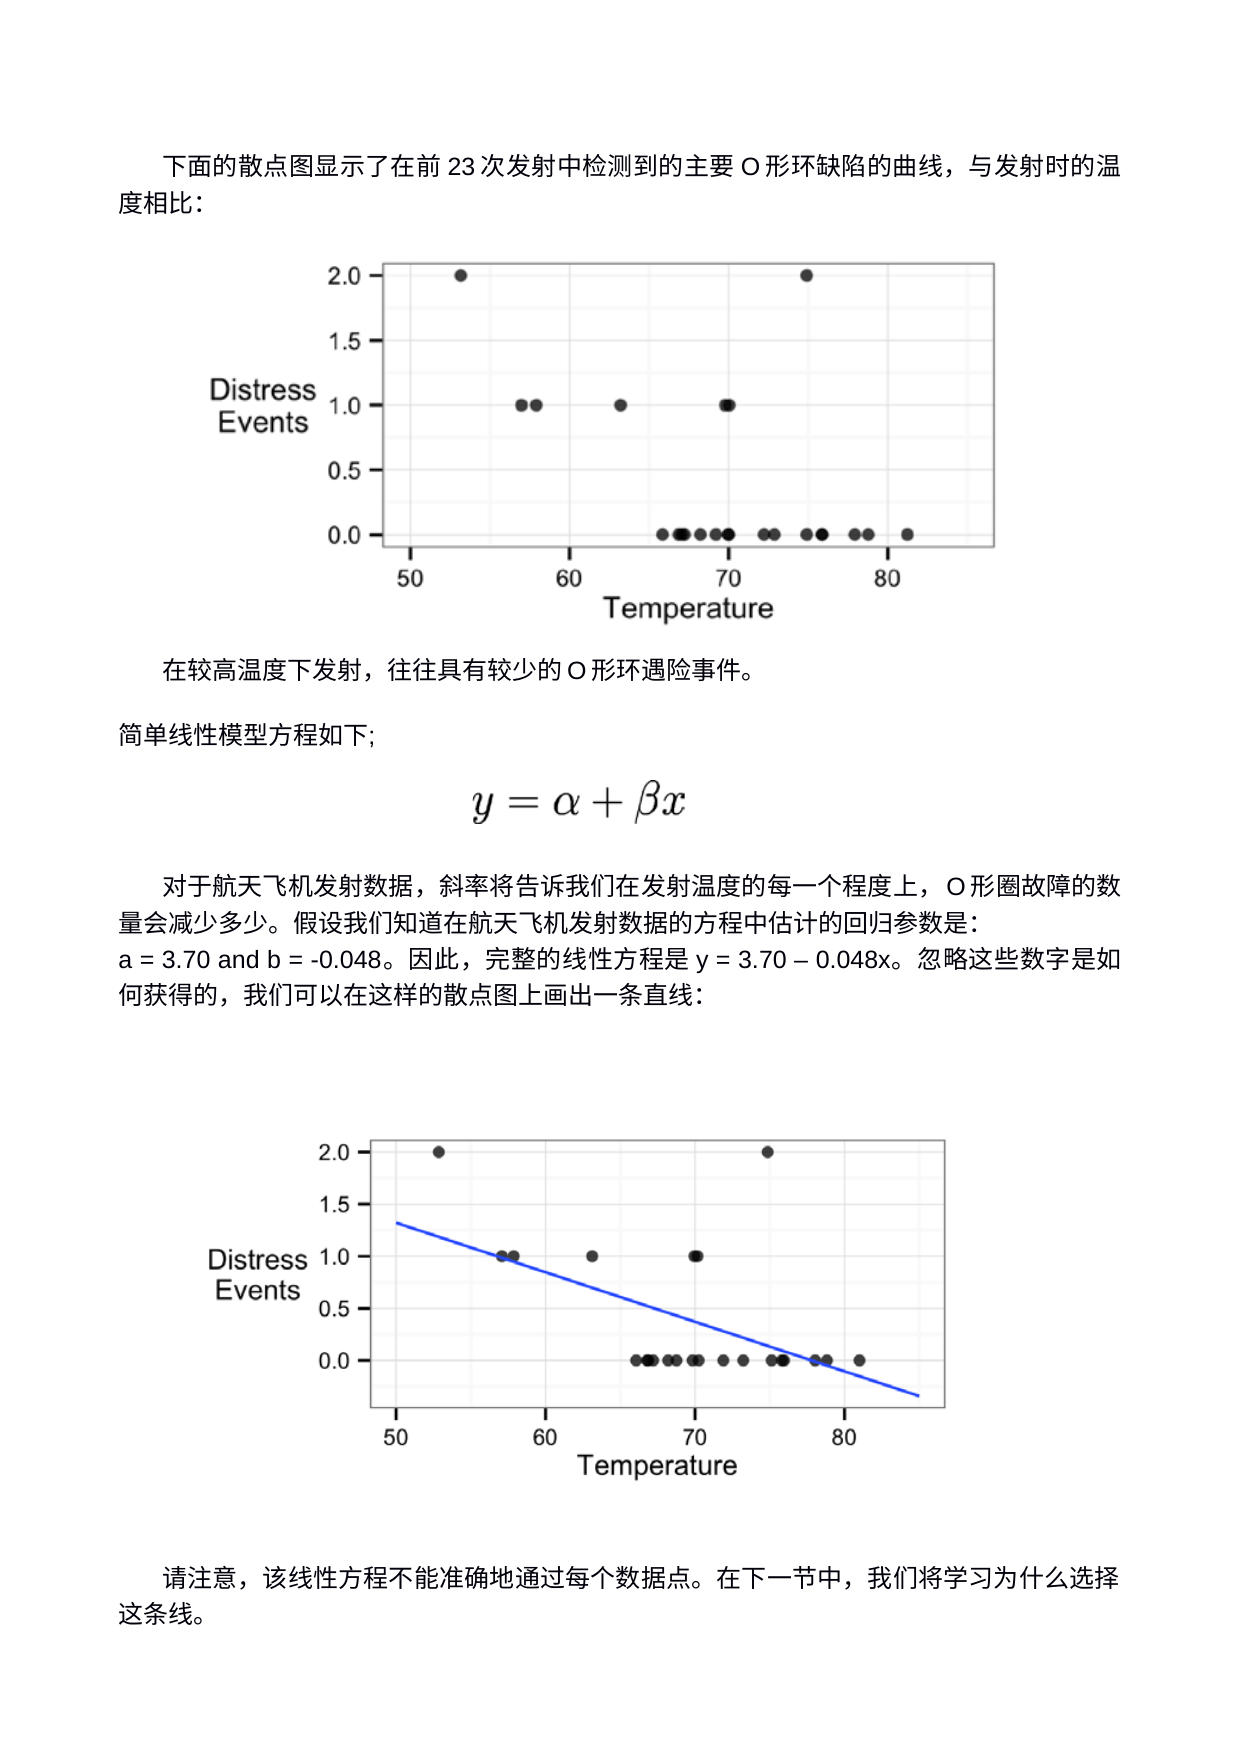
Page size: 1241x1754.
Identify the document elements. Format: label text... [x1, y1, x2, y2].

text a = 3.70 and b = -0.048。因此，完整的线性方程是y = 3.70 – 0.048x。忽略这些数字是如何获得的，我们可以在这样的散点图上画出一条直线： [118, 939, 1122, 1012]
text 请注意，该线性方程不能准确地通过每个数据点。在下一节中，我们将学习为什么选择这条线。 [118, 1558, 1122, 1631]
text 对于航天飞机发射数据，斜率将告诉我们在发射温度的每一个程度上，O形圈故障的数量会减少多少。假设我们知道在航天飞机发射数据的方程中估计的回归参数是： [118, 867, 1122, 939]
text 在较高温度下发射，往往具有较少的O形环遇险事件。 [118, 651, 1122, 687]
text 下面的散点图显示了在前23次发射中检测到的主要O形环缺陷的曲线，与发射时的温度相比： [118, 147, 1122, 219]
text 简单线性模型方程如下; [118, 716, 1122, 752]
